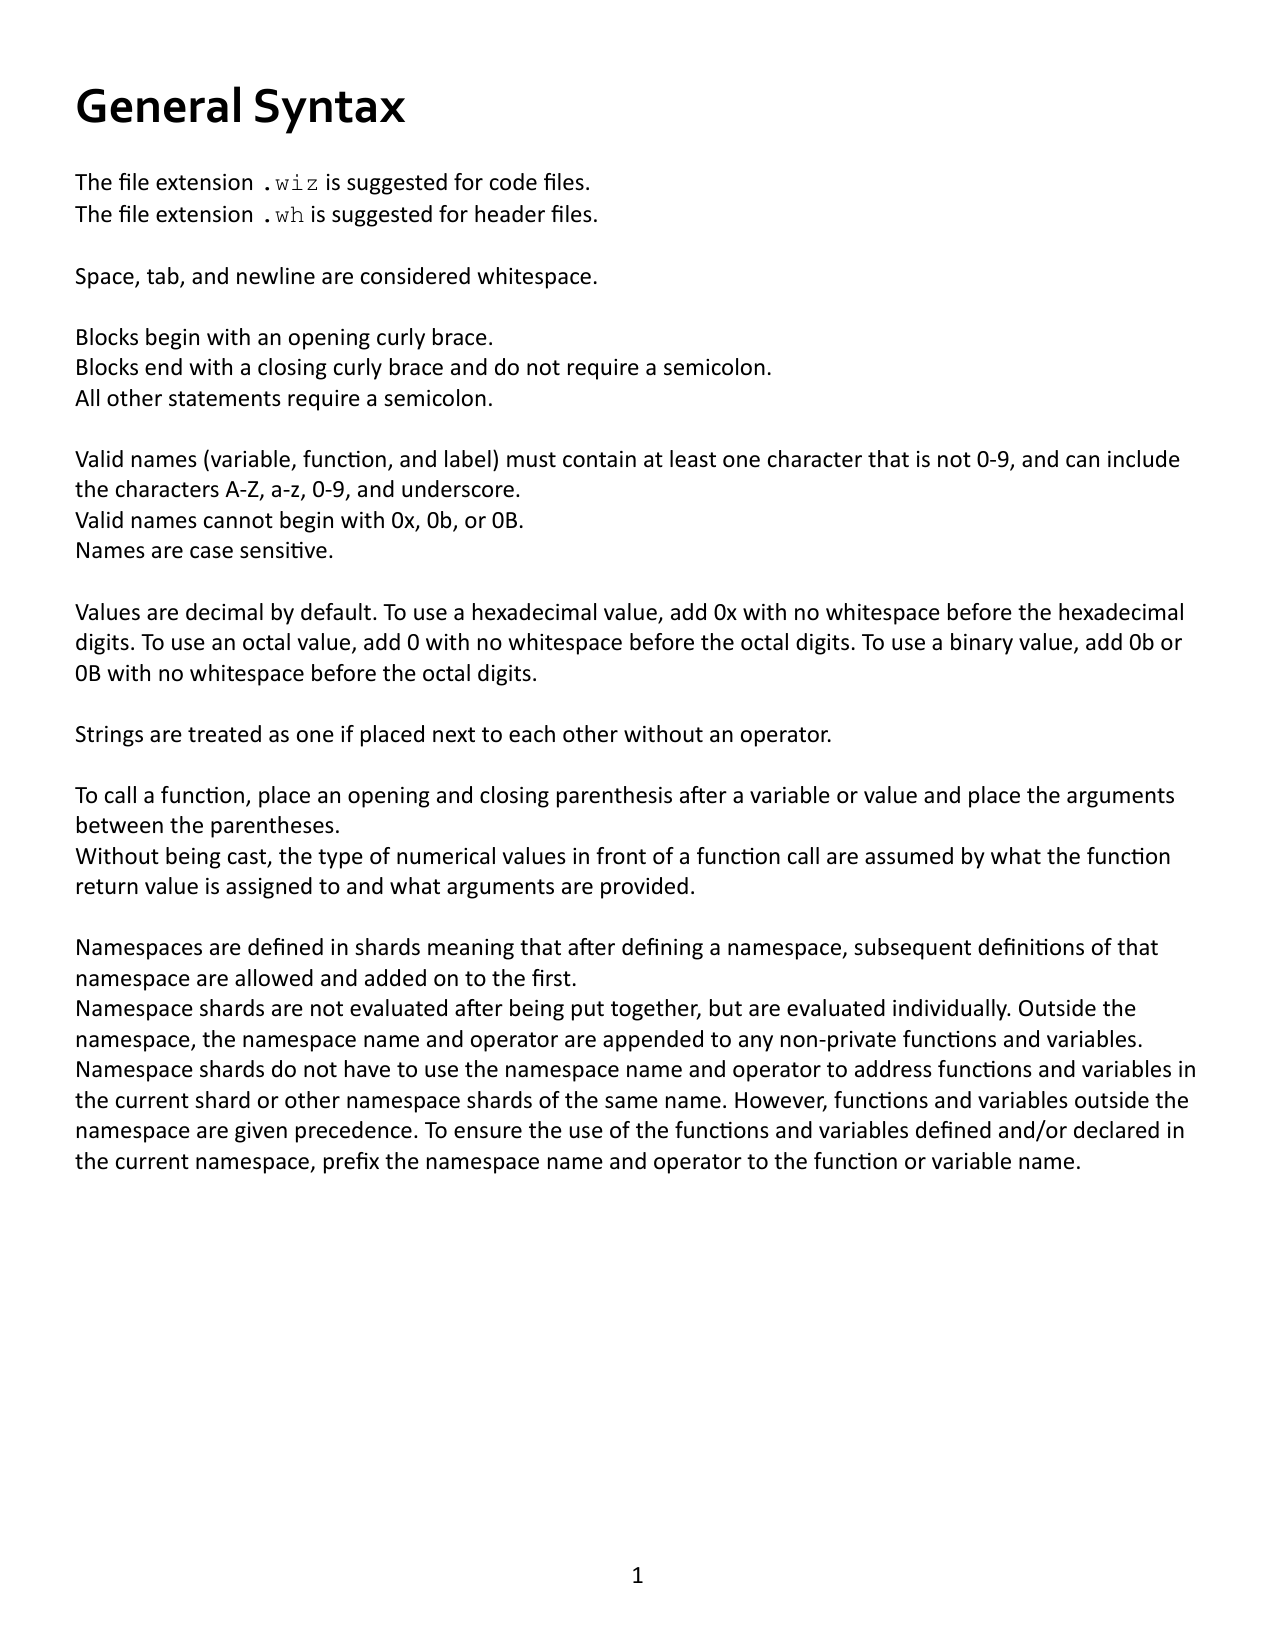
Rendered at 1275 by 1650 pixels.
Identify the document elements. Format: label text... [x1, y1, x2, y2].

text Namespaces are defined in shards meaning that after defining a namespace, subsequent definitions of that namespace are allowed and added on to the first. [75, 931, 1200, 992]
text Without being cast, the type of numerical values in front of a function call are assumed by what the function return value is assigned to and what arguments are provided. [75, 840, 1200, 901]
text Values are decimal by default. To use a hexadecimal value, add 0x with no whitespace before the hexadecimal digits. To use an octal value, add 0 with no whitespace before the octal digits. To use a binary value, add 0b or 0B with no whitespace before the octal digits. [75, 596, 1200, 687]
text Blocks begin with an opening curly brace. [75, 321, 1200, 352]
text Valid names cannot begin with 0x, 0b, or 0B. [75, 504, 1200, 535]
subtitle General Syntax [75, 75, 1200, 135]
text Valid names (variable, function, and label) must contain at least one character that is not 0-9, and can include the characters A-Z, a-z, 0-9, and underscore. [75, 443, 1200, 504]
text The file extension .wiz is suggested for code files. [75, 166, 1200, 198]
text Namespace shards do not have to use the namespace name and operator to address functions and variables in the current shard or other namespace shards of the same name. However, functions and variables outside the namespace are given precedence. To ensure the use of the functions and variables defined and/or declared in the current namespace, prefix the namespace name and operator to the function or variable name. [75, 1053, 1200, 1176]
text Namespace shards are not evaluated after being put together, but are evaluated individually. Outside the namespace, the namespace name and operator are appended to any non-private functions and variables. [75, 992, 1200, 1053]
text The file extension .wh is suggested for header files. [75, 198, 1200, 229]
text All other statements require a semicolon. [75, 382, 1200, 413]
text To call a function, place an opening and closing parenthesis after a variable or value and place the arguments between the parentheses. [75, 779, 1200, 840]
text Blocks end with a closing curly brace and do not require a semicolon. [75, 352, 1200, 382]
text Names are case sensitive. [75, 535, 1200, 565]
text Strings are treated as one if placed next to each other without an operator. [75, 718, 1200, 748]
text Space, tab, and newline are considered whitespace. [75, 260, 1200, 291]
